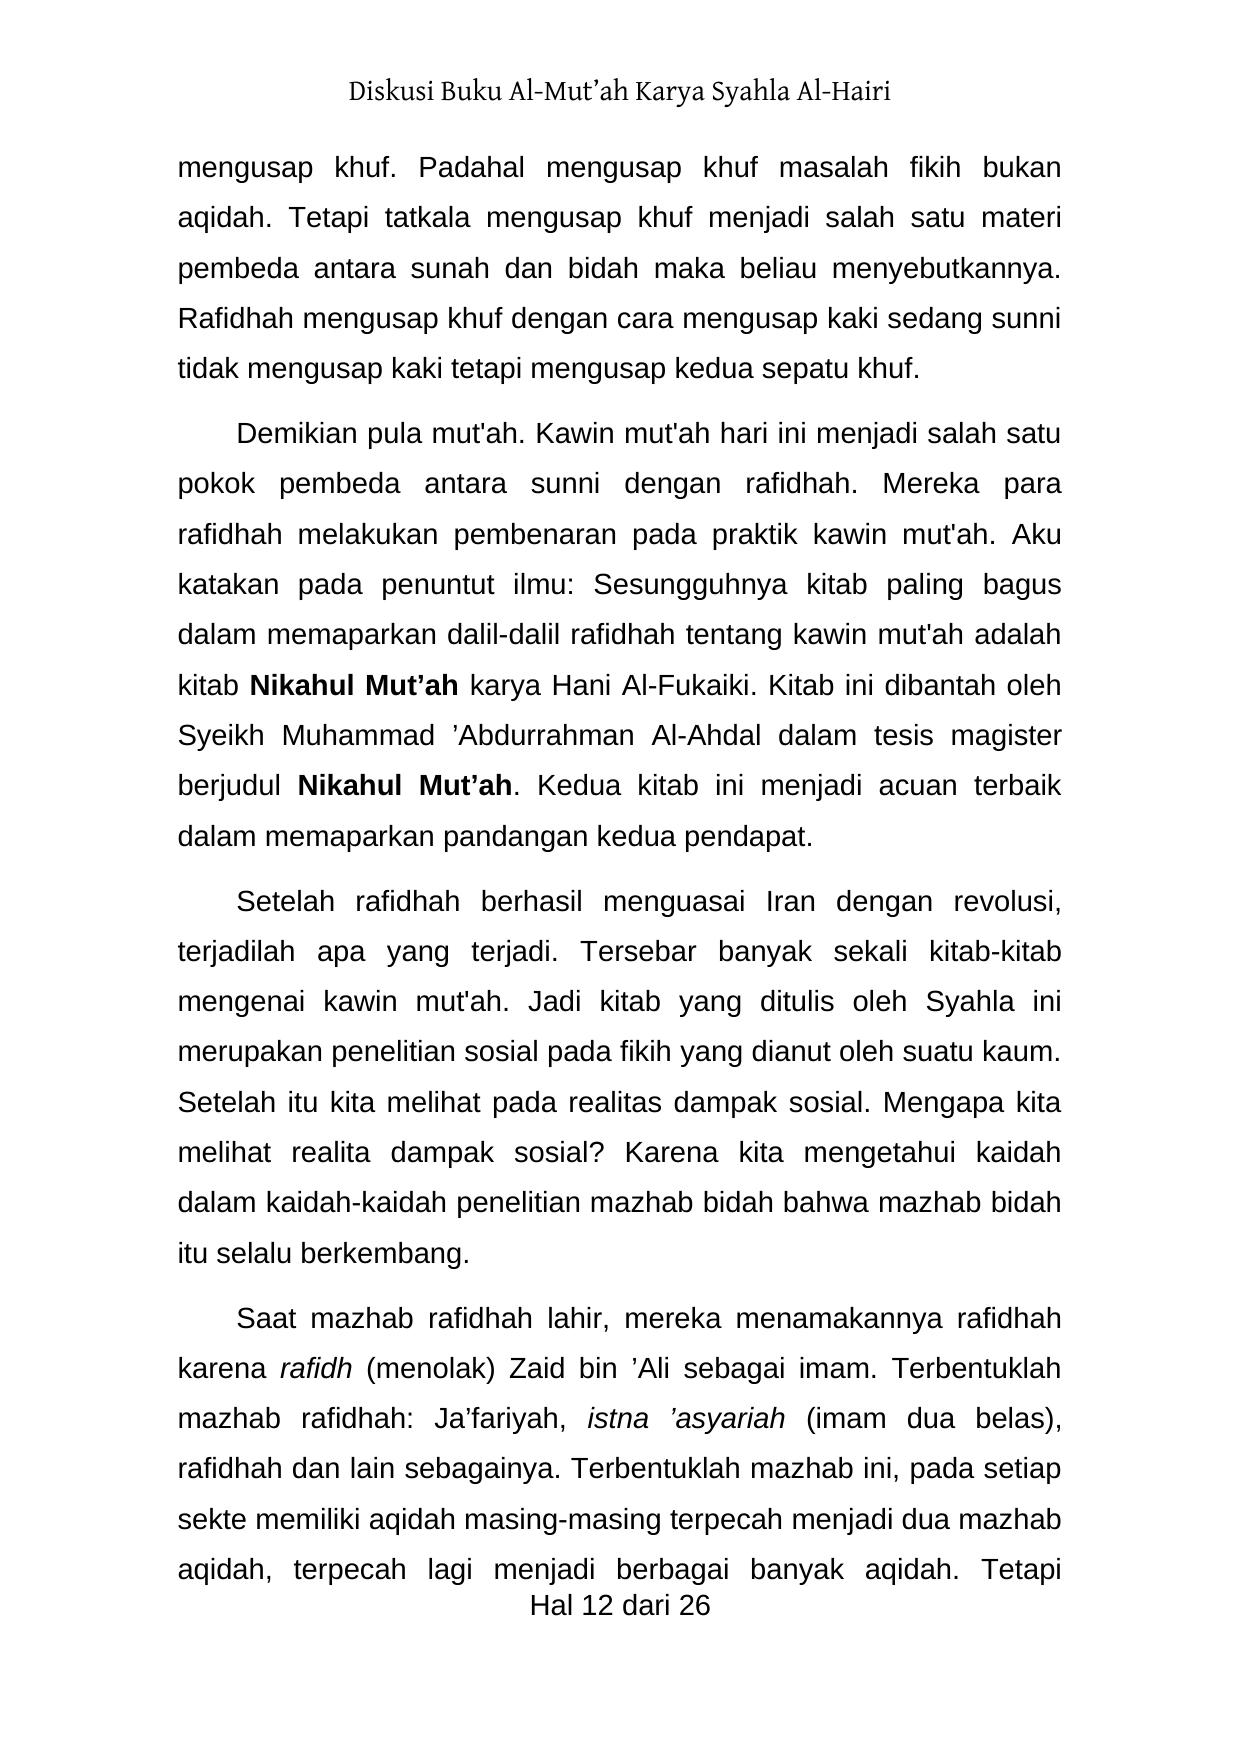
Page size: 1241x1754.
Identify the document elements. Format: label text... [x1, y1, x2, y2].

text Demikian pula mut'ah. Kawin mut'ah hari ini menjadi salah satu pokok pembeda antara sunni dengan rafidhah. Mereka para rafidhah melakukan pembenaran pada praktik kawin mut'ah. Aku katakan pada penuntut ilmu: Sesungguhnya kitab paling bagus dalam memaparkan dalil-dalil rafidhah tentang kawin mut'ah adalah kitab Nikahul Mut’ah karya Hani Al-Fukaiki. Kitab ini dibantah oleh Syeikh Muhammad ’Abdurrahman Al-Ahdal dalam tesis magister berjudul Nikahul Mut’ah. Kedua kitab ini menjadi acuan terbaik dalam memaparkan pandangan kedua pendapat. [177, 416, 1063, 852]
text mengusap khuf. Padahal mengusap khuf masalah fikih bukan aqidah. Tetapi tatkala mengusap khuf menjadi salah satu materi pembeda antara sunah dan bidah maka beliau menyebutkannya. Rafidhah mengusap khuf dengan cara mengusap kaki sedang sunni tidak mengusap kaki tetapi mengusap kedua sepatu khuf. [177, 150, 1063, 385]
text Setelah rafidhah berhasil menguasai Iran dengan revolusi, terjadilah apa yang terjadi. Tersebar banyak sekali kitab-kitab mengenai kawin mut'ah. Jadi kitab yang ditulis oleh Syahla ini merupakan penelitian sosial pada fikih yang dianut oleh suatu kaum. Setelah itu kita melihat pada realitas dampak sosial. Mengapa kita melihat realita dampak sosial? Karena kita mengetahui kaidah dalam kaidah-kaidah penelitian mazhab bidah bahwa mazhab bidah itu selalu berkembang. [177, 883, 1063, 1269]
text Saat mazhab rafidhah lahir, mereka menamakannya rafidhah karena rafidh (menolak) Zaid bin ’Ali sebagai imam. Terbentuklah mazhab rafidhah: Ja’fariyah, istna ’asyariah (imam dua belas), rafidhah dan lain sebagainya. Terbentuklah mazhab ini, pada setiap sekte memiliki aqidah masing-masing terpecah menjadi dua mazhab aqidah, terpecah lagi menjadi berbagai banyak aqidah. Tetapi [177, 1301, 1063, 1586]
